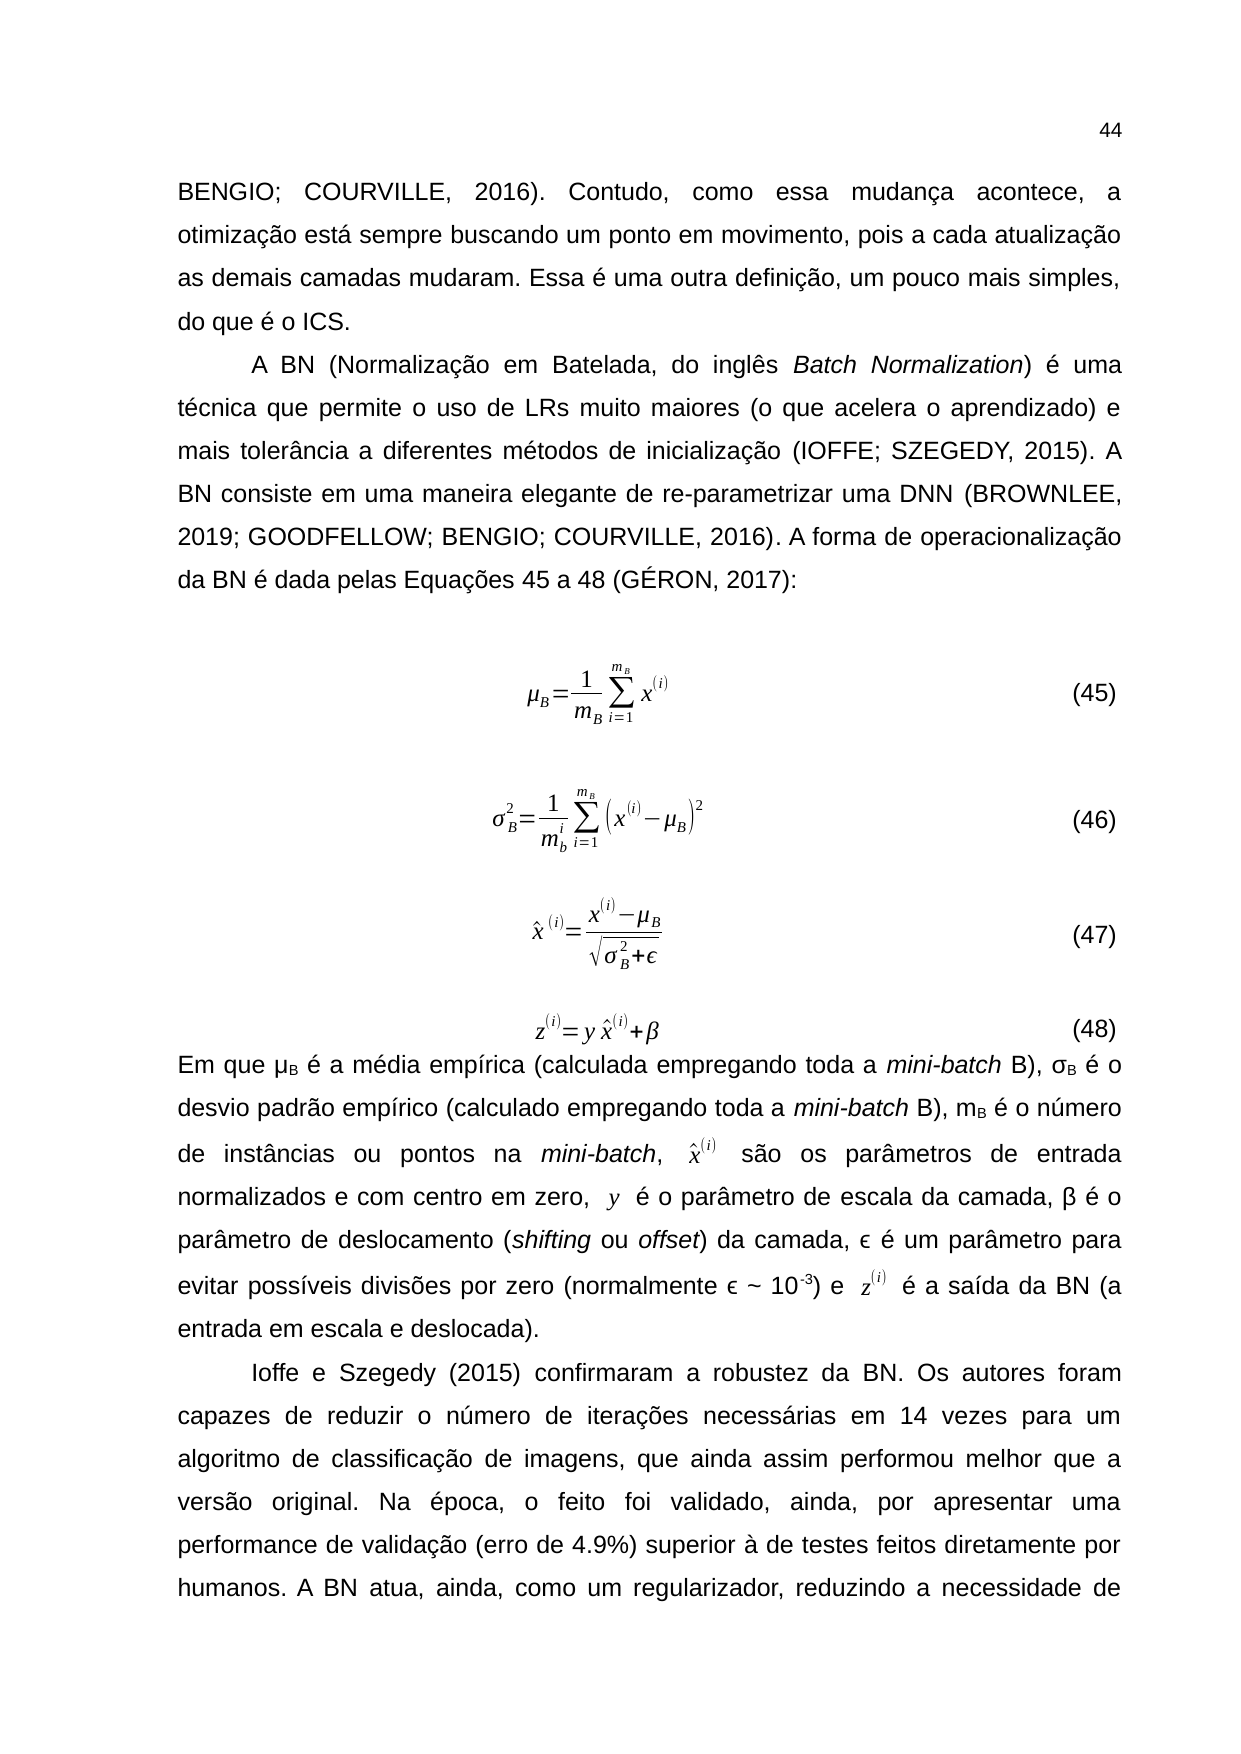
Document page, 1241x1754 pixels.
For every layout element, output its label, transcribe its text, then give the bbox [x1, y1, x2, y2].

table_header [177, 890, 1017, 978]
table_header (46) [1017, 776, 1122, 862]
table_header [177, 1007, 1017, 1050]
text Em que μB é a média empírica (calculada empregando toda a mini-batch B), σB é o desvio padrão empírico (calculado empregando toda a mini-batch B), mB é o número de instâncias ou pontos na mini-batch, são os parâmetros de entrada normalizados e com centro em zero, é o parâmetro de escala da camada, β é o parâmetro de deslocamento (shifting ou offset) da camada, ϵ é um parâmetro para evitar possíveis divisões por zero (normalmente ϵ ~ 10-3) e é a saída da BN (a entrada em escala e deslocada). [177, 1050, 1122, 1343]
text BENGIO; COURVILLE, 2016). Contudo, como essa mudança acontece, a otimização está sempre buscando um ponto em movimento, pois a cada atualização as demais camadas mudaram. Essa é uma outra definição, um pouco mais simples, do que é o ICS. [177, 177, 1122, 335]
table_header (47) [1017, 890, 1122, 978]
table_header (48) [1017, 1007, 1122, 1050]
table_header [177, 651, 1017, 733]
table_header (45) [1017, 651, 1122, 733]
text Ioffe e Szegedy (2015) confirmaram a robustez da BN. Os autores foram capazes de reduzir o número de iterações necessárias em 14 vezes para um algoritmo de classificação de imagens, que ainda assim performou melhor que a versão original. Na época, o feito foi validado, ainda, por apresentar uma performance de validação (erro de 4.9%) superior à de testes feitos diretamente por humanos. A BN atua, ainda, como um regularizador, reduzindo a necessidade de [177, 1358, 1122, 1602]
text A BN (Normalização em Batelada, do inglês Batch Normalization) é uma técnica que permite o uso de LRs muito maiores (o que acelera o aprendizado) e mais tolerância a diferentes métodos de inicialização (IOFFE; SZEGEDY, 2015). A BN consiste em uma maneira elegante de re-parametrizar uma DNN (BROWNLEE, 2019; GOODFELLOW; BENGIO; COURVILLE, 2016). A forma de operacionalização da BN é dada pelas Equações 45 a 48 (GÉRON, 2017): [177, 349, 1122, 594]
table_header [177, 776, 1017, 862]
